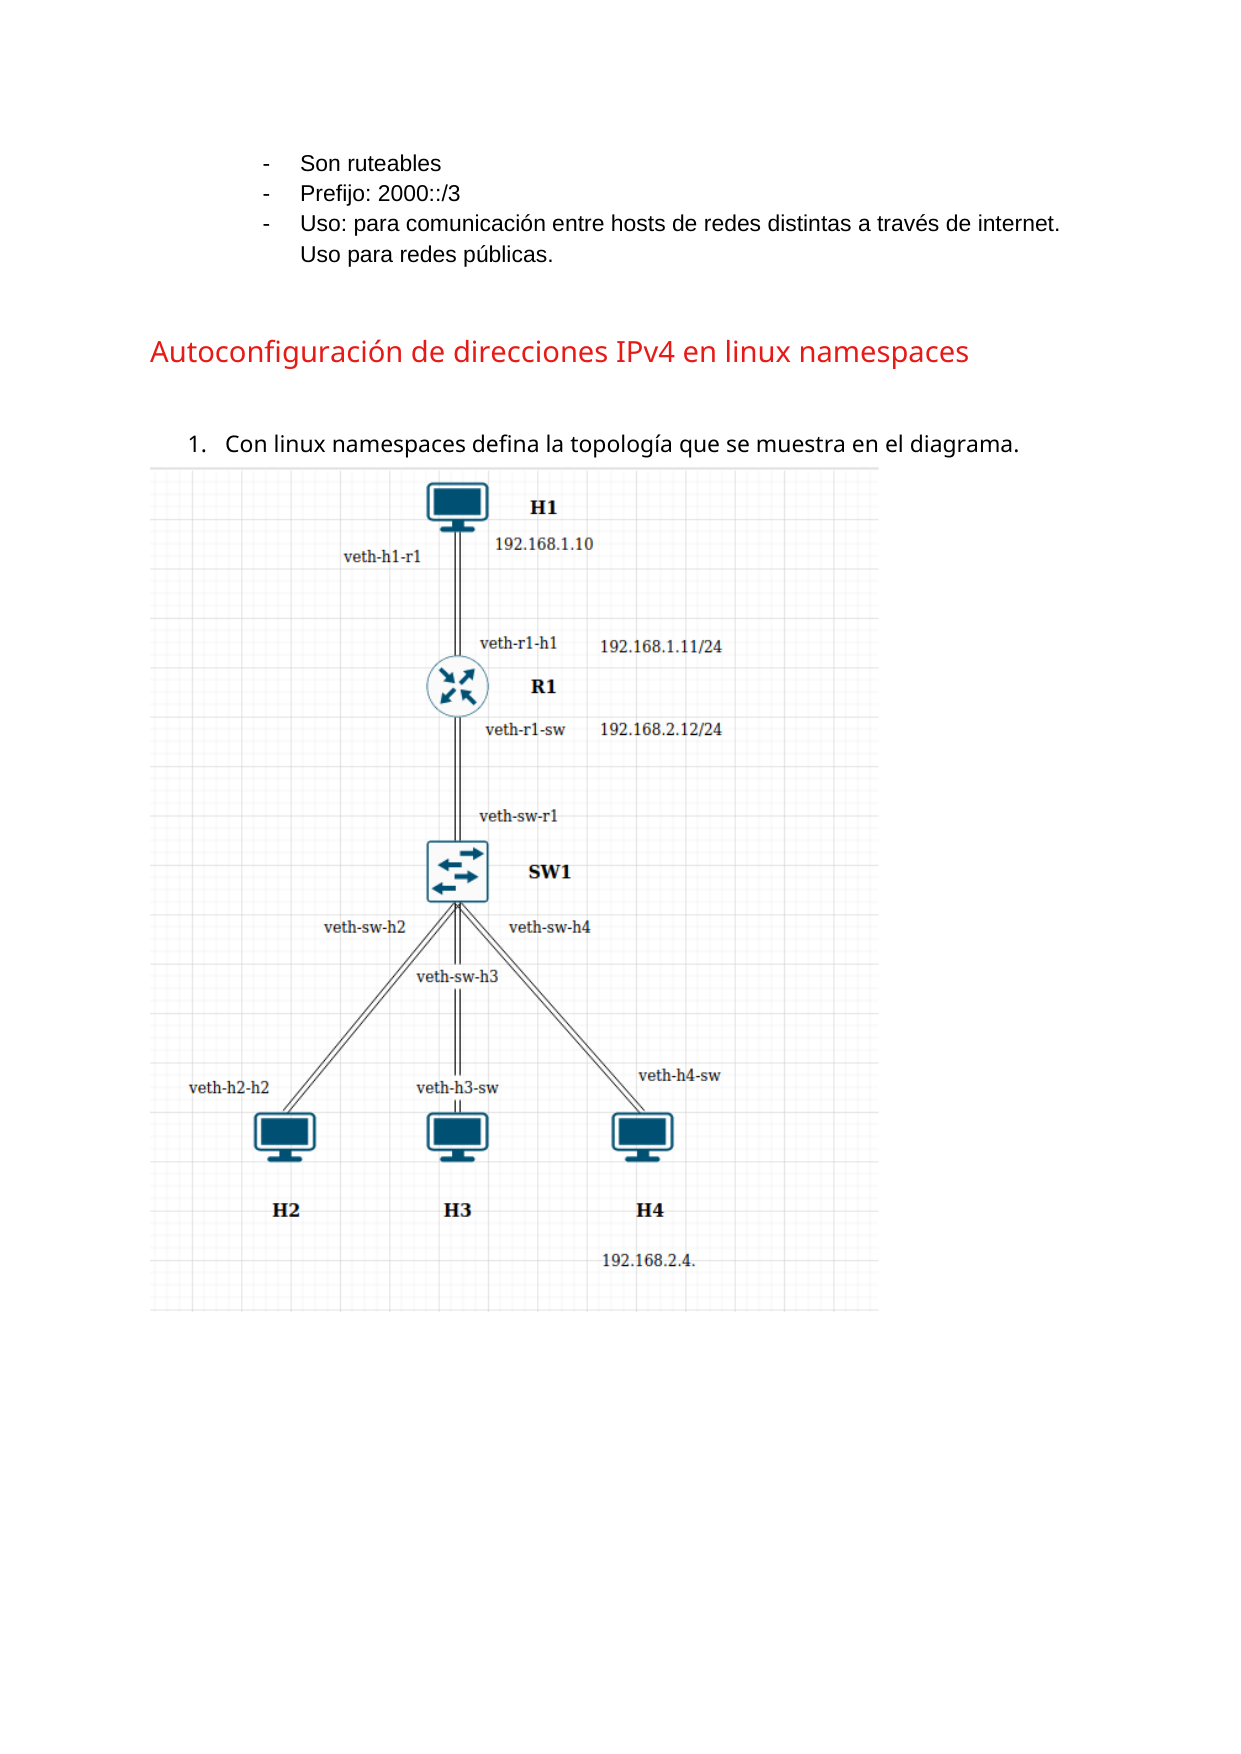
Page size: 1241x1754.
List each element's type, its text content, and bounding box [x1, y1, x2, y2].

list Son ruteables [262, 150, 1090, 176]
list Prefijo: 2000::/3 [262, 180, 1090, 207]
list Uso: para comunicación entre hosts de redes distintas a través de internet. Uso para redes públicas. [262, 210, 1090, 267]
text Autoconfiguración de direcciones IPv4 en linux namespaces [150, 331, 1090, 371]
list Con linux namespaces defina la topología que se muestra en el diagrama. [187, 428, 1090, 459]
picture [150, 467, 879, 1312]
